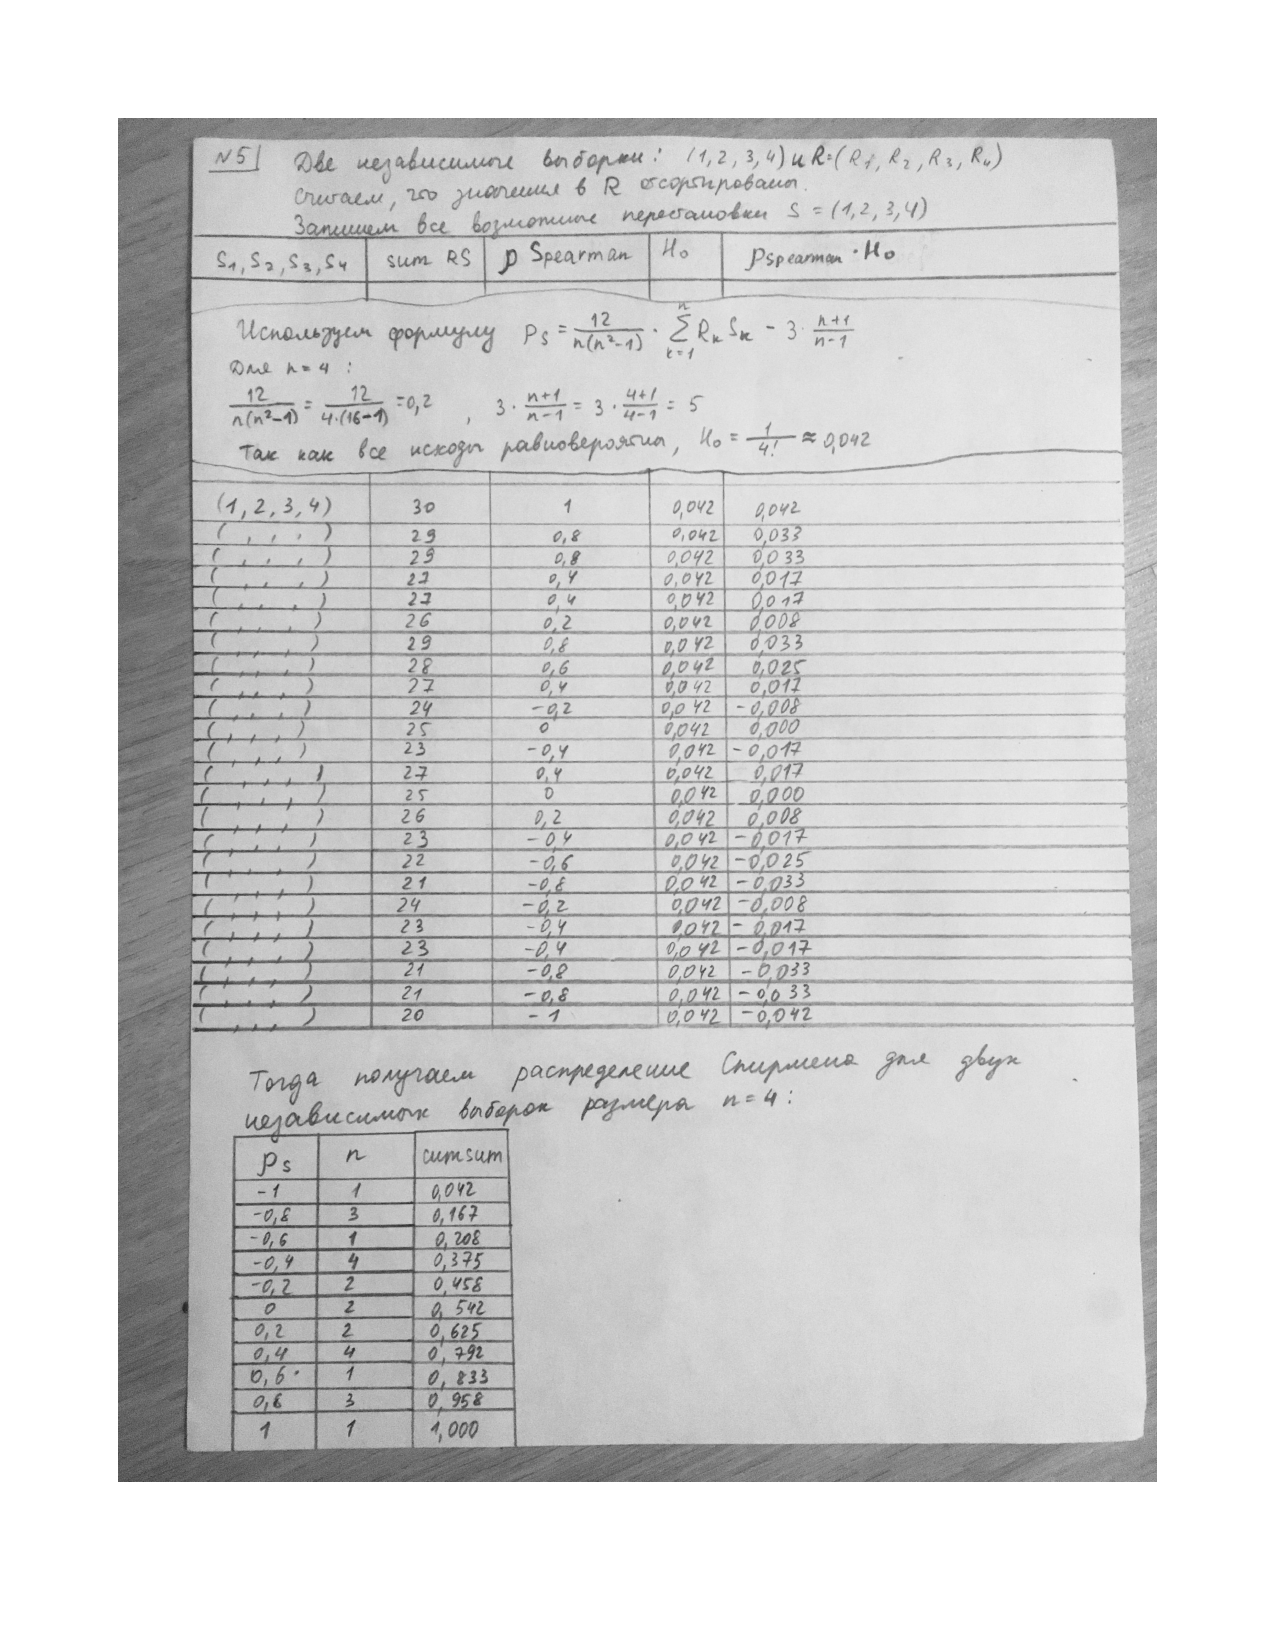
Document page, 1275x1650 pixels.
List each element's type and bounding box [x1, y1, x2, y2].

picture [118, 118, 1157, 1482]
